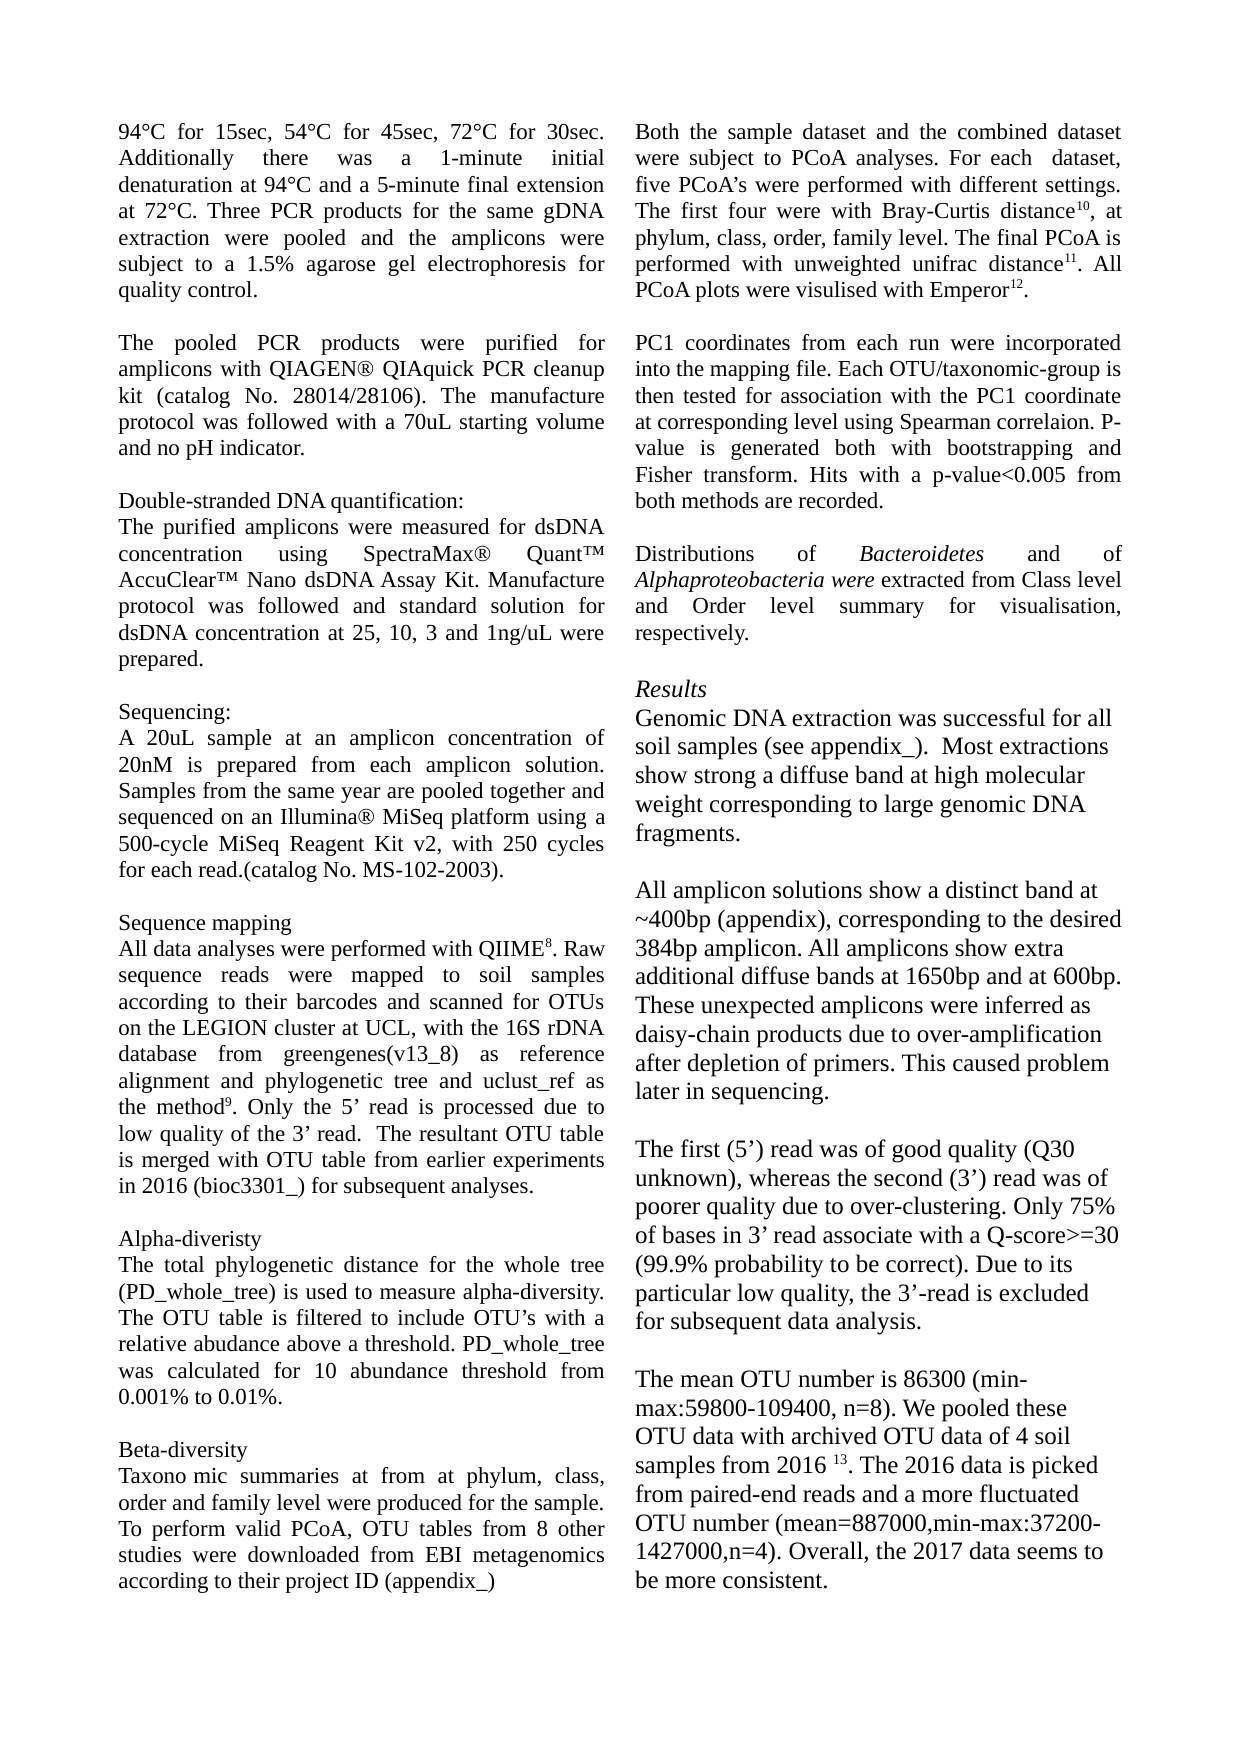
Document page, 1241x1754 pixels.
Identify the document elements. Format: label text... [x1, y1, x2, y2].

text Alpha-diveristy [118, 1225, 605, 1251]
text Genomic DNA extraction was successful for all soil samples (see appendix_). Most extractions show strong a diffuse band at high molecular weight corresponding to large genomic DNA fragments. [635, 703, 1122, 846]
text Distributions of Bacteroidetes and of Alphaproteobacteria were extracted from Class level and Order level summary for visualisation, respectively. [635, 540, 1122, 645]
text PC1 coordinates from each run were incorporated into the mapping file. Each OTU/taxonomic-group is then tested for association with the PC1 coordinate at corresponding level using Spearman correlaion. P-value is generated both with bootstrapping and Fisher transform. Hits with a p-value<0.005 from both methods are recorded. [635, 329, 1122, 513]
text Results [635, 674, 1122, 703]
text Double-stranded DNA quantification: [118, 487, 605, 513]
text 94°C for 15sec, 54°C for 45sec, 72°C for 30sec. Additionally there was a 1-minute initial denaturation at 94°C and a 5-minute final extension at 72°C. Three PCR products for the same gDNA extraction were pooled and the amplicons were subject to a 1.5% agarose gel electrophoresis for quality control. [118, 118, 605, 303]
text The purified amplicons were measured for dsDNA concentration using SpectraMax® Quant™ AccuClear™ Nano dsDNA Assay Kit. Manufacture protocol was followed and standard solution for dsDNA concentration at 25, 10, 3 and 1ng/uL were prepared. [118, 513, 605, 672]
text Sequencing: [118, 698, 605, 724]
text The first (5’) read was of good quality (Q30 unknown), whereas the second (3’) read was of poorer quality due to over-clustering. Only 75% of bases in 3’ read associate with a Q-score>=30 (99.9% probability to be correct). Due to its particular low quality, the 3’-read is excluded for subsequent data analysis. [635, 1134, 1122, 1335]
text The mean OTU number is 86300 (min-max:59800-109400, n=8). We pooled these OTU data with archived OTU data of 4 soil samples from 2016 13⁠. The 2016 data is picked from paired-end reads and a more fluctuated OTU number (mean=887000,min-max:37200-1427000,n=4). Overall, the 2017 data seems to be more consistent. [635, 1364, 1122, 1594]
text All amplicon solutions show a distinct band at ~400bp (appendix), corresponding to the desired 384bp amplicon. All amplicons show extra additional diffuse bands at 1650bp and at 600bp. These unexpected amplicons were inferred as daisy-chain products due to over-amplification after depletion of primers. This caused problem later in sequencing. [635, 875, 1122, 1105]
text The pooled PCR products were purified for amplicons with QIAGEN® QIAquick PCR cleanup kit (catalog No. 28014/28106). The manufacture protocol was followed with a 70uL starting volume and no pH indicator. [118, 329, 605, 461]
text The total phylogenetic distance for the whole tree (PD_whole_tree) is used to measure alpha-diversity. The OTU table is filtered to include OTU’s with a relative abudance above a threshold. PD_whole_tree was calculated for 10 abundance threshold from 0.001% to 0.01%. [118, 1251, 605, 1409]
text Taxono mic summaries at from at phylum, class, order and family level were produced for the sample. To perform valid PCoA, OTU tables from 8 other studies were downloaded from EBI metagenomics according to their project ID (appendix_) [118, 1462, 605, 1594]
text Both the sample dataset and the combined dataset were subject to PCoA analyses. For each dataset, five PCoA’s were performed with different settings. The first four were with Bray-Curtis distance10⁠, at phylum, class, order, family level. The final PCoA is performed with unweighted unifrac distance11⁠. All PCoA plots were visulised with Emperor12⁠. [635, 118, 1122, 303]
text Sequence mapping [118, 909, 605, 935]
text All data analyses were performed with QIIME8⁠. Raw sequence reads were mapped to soil samples according to their barcodes and scanned for OTUs on the LEGION cluster at UCL, with the 16S rDNA database from greengenes(v13_8) as reference alignment and phylogenetic tree and uclust_ref as the method9⁠. Only the 5’ read is processed due to low quality of the 3’ read. The resultant OTU table is merged with OTU table from earlier experiments in 2016 (bioc3301_) for subsequent analyses. [118, 935, 605, 1199]
text A 20uL sample at an amplicon concentration of 20nM is prepared from each amplicon solution. Samples from the same year are pooled together and sequenced on an Illumina® MiSeq platform using a 500-cycle MiSeq Reagent Kit v2, with 250 cycles for each read.(catalog No. MS-102-2003). [118, 724, 605, 882]
text Beta-diversity [118, 1436, 605, 1462]
